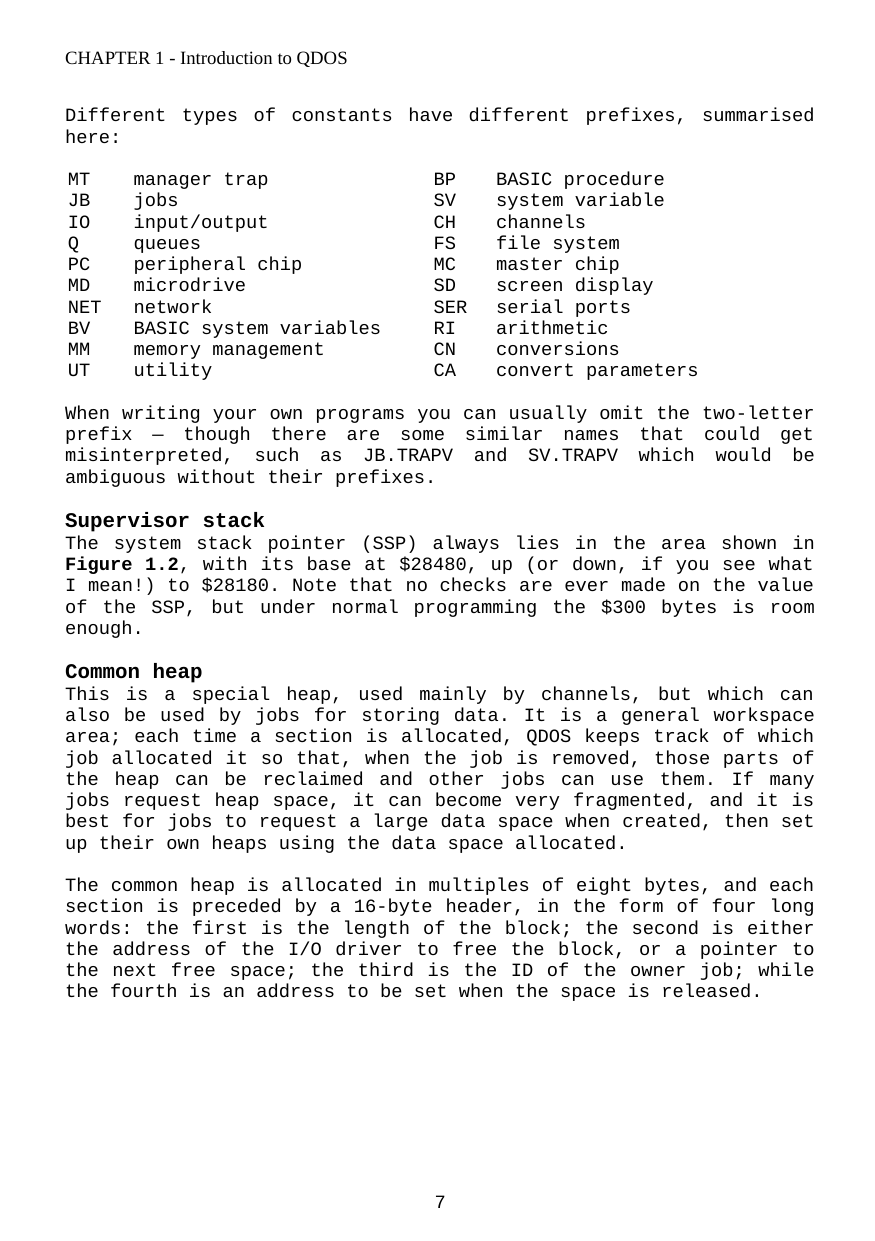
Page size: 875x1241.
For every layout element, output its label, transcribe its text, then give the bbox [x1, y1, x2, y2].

subtitle Supervisor stack [65, 510, 815, 534]
table_cell RI [433, 319, 496, 340]
table_cell SER [433, 298, 496, 319]
table_cell Q [68, 234, 133, 255]
table_cell utility [133, 361, 433, 382]
table_cell serial ports [496, 298, 798, 319]
text Different types of constants have different prefixes, summarised here: [65, 106, 815, 149]
table_cell PC [68, 255, 133, 276]
text This is a special heap, used mainly by channels, but which can also be used by jobs for storing data. It is a general workspace area; each time a section is allocated, QDOS keeps track of which job allocated it so that, when the job is removed, those parts of the heap can be reclaimed and other jobs can use them. If many jobs request heap space, it can become very fragmented, and it is best for jobs to request a large data space when created, then set up their own heaps using the data space allocated. [65, 685, 815, 855]
table_cell JB [68, 191, 133, 212]
text The common heap is allocated in multiples of eight bytes, and each section is preceded by a 16-byte header, in the form of four long words: the first is the length of the block; the second is either the address of the I/O driver to free the block, or a pointer to the next free space; the third is the ID of the owner job; while the fourth is an address to be set when the space is released. [65, 876, 815, 1003]
table_cell SD [433, 276, 496, 297]
table_cell MM [68, 340, 133, 361]
table_cell memory management [133, 340, 433, 361]
table_header MT [68, 170, 133, 191]
table_cell input/output [133, 213, 433, 234]
table_cell IO [68, 213, 133, 234]
table_cell MD [68, 276, 133, 297]
table_cell channels [496, 213, 798, 234]
table_header BP [433, 170, 496, 191]
table_cell system variable [496, 191, 798, 212]
table_cell queues [133, 234, 433, 255]
table_header BASIC procedure [496, 170, 798, 191]
table_cell master chip [496, 255, 798, 276]
table_cell microdrive [133, 276, 433, 297]
text The system stack pointer (SSP) always lies in the area shown in Figure 1.2, with its base at $28480, up (or down, if you see what I mean!) to $28180. Note that no checks are ever made on the value of the SSP, but under normal programming the $300 bytes is room enough. [65, 534, 815, 640]
table_cell network [133, 298, 433, 319]
table_cell jobs [133, 191, 433, 212]
table_cell arithmetic [496, 319, 798, 340]
table_cell file system [496, 234, 798, 255]
table_cell CA [433, 361, 496, 382]
table_cell BV [68, 319, 133, 340]
table_cell FS [433, 234, 496, 255]
table_cell peripheral chip [133, 255, 433, 276]
table_cell SV [433, 191, 496, 212]
table_cell screen display [496, 276, 798, 297]
table_cell CH [433, 213, 496, 234]
table_cell MC [433, 255, 496, 276]
table_cell CN [433, 340, 496, 361]
table_header manager trap [133, 170, 433, 191]
text When writing your own programs you can usually omit the two-letter prefix — though there are some similar names that could get misinterpreted, such as JB.TRAPV and SV.TRAPV which would be ambiguous without their prefixes. [65, 404, 815, 489]
subtitle Common heap [65, 661, 815, 685]
table_cell convert parameters [496, 361, 798, 382]
table_cell BASIC system variables [133, 319, 433, 340]
table_cell UT [68, 361, 133, 382]
table_cell NET [68, 298, 133, 319]
table_cell conversions [496, 340, 798, 361]
